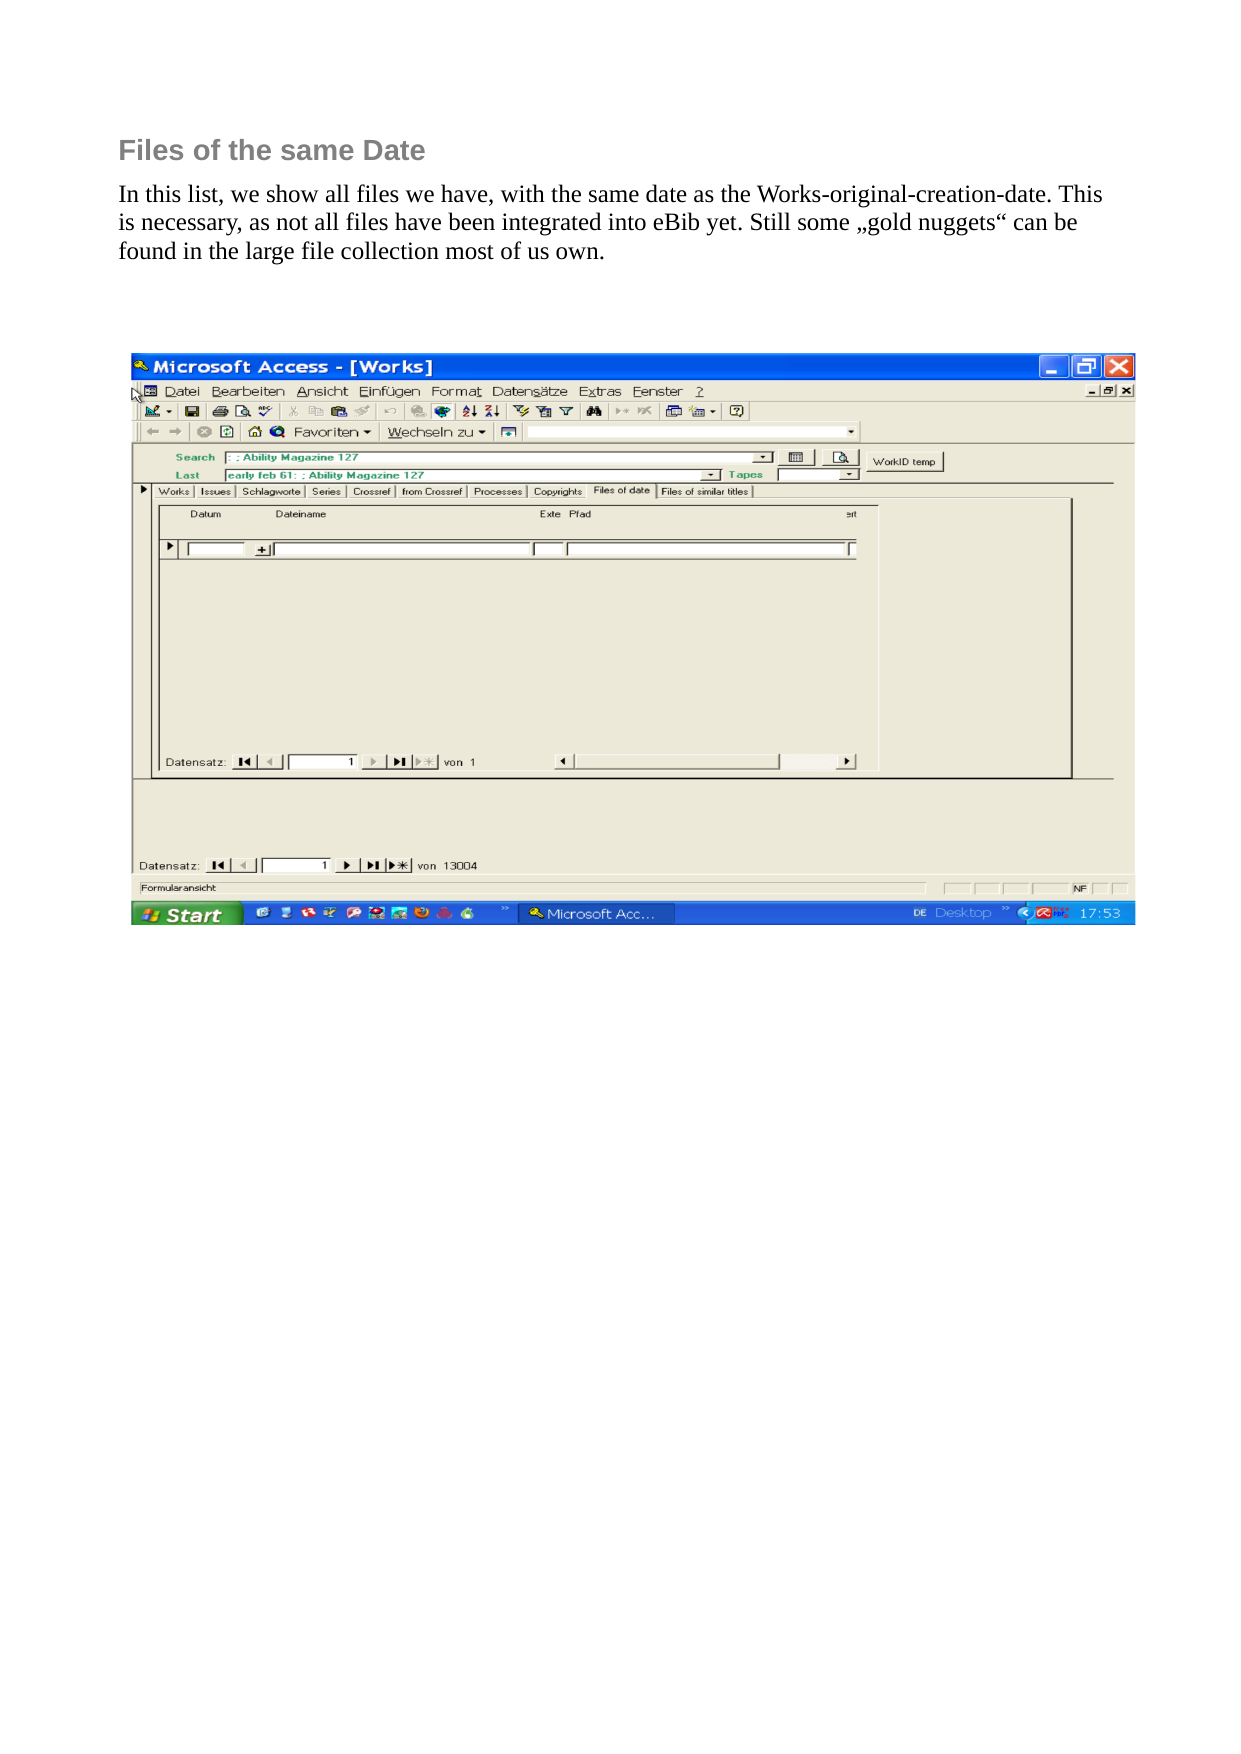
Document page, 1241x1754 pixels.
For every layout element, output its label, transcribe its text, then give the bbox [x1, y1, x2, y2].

picture [131, 353, 1136, 925]
subtitle Files of the same Date [118, 133, 1122, 166]
text In this list, we show all files we have, with the same date as the Works-original-creation-date. This is necessary, as not all files have been integrated into eBib yet. Still some „gold nuggets“ can be found in the large file collection most of us own. [118, 179, 1122, 265]
